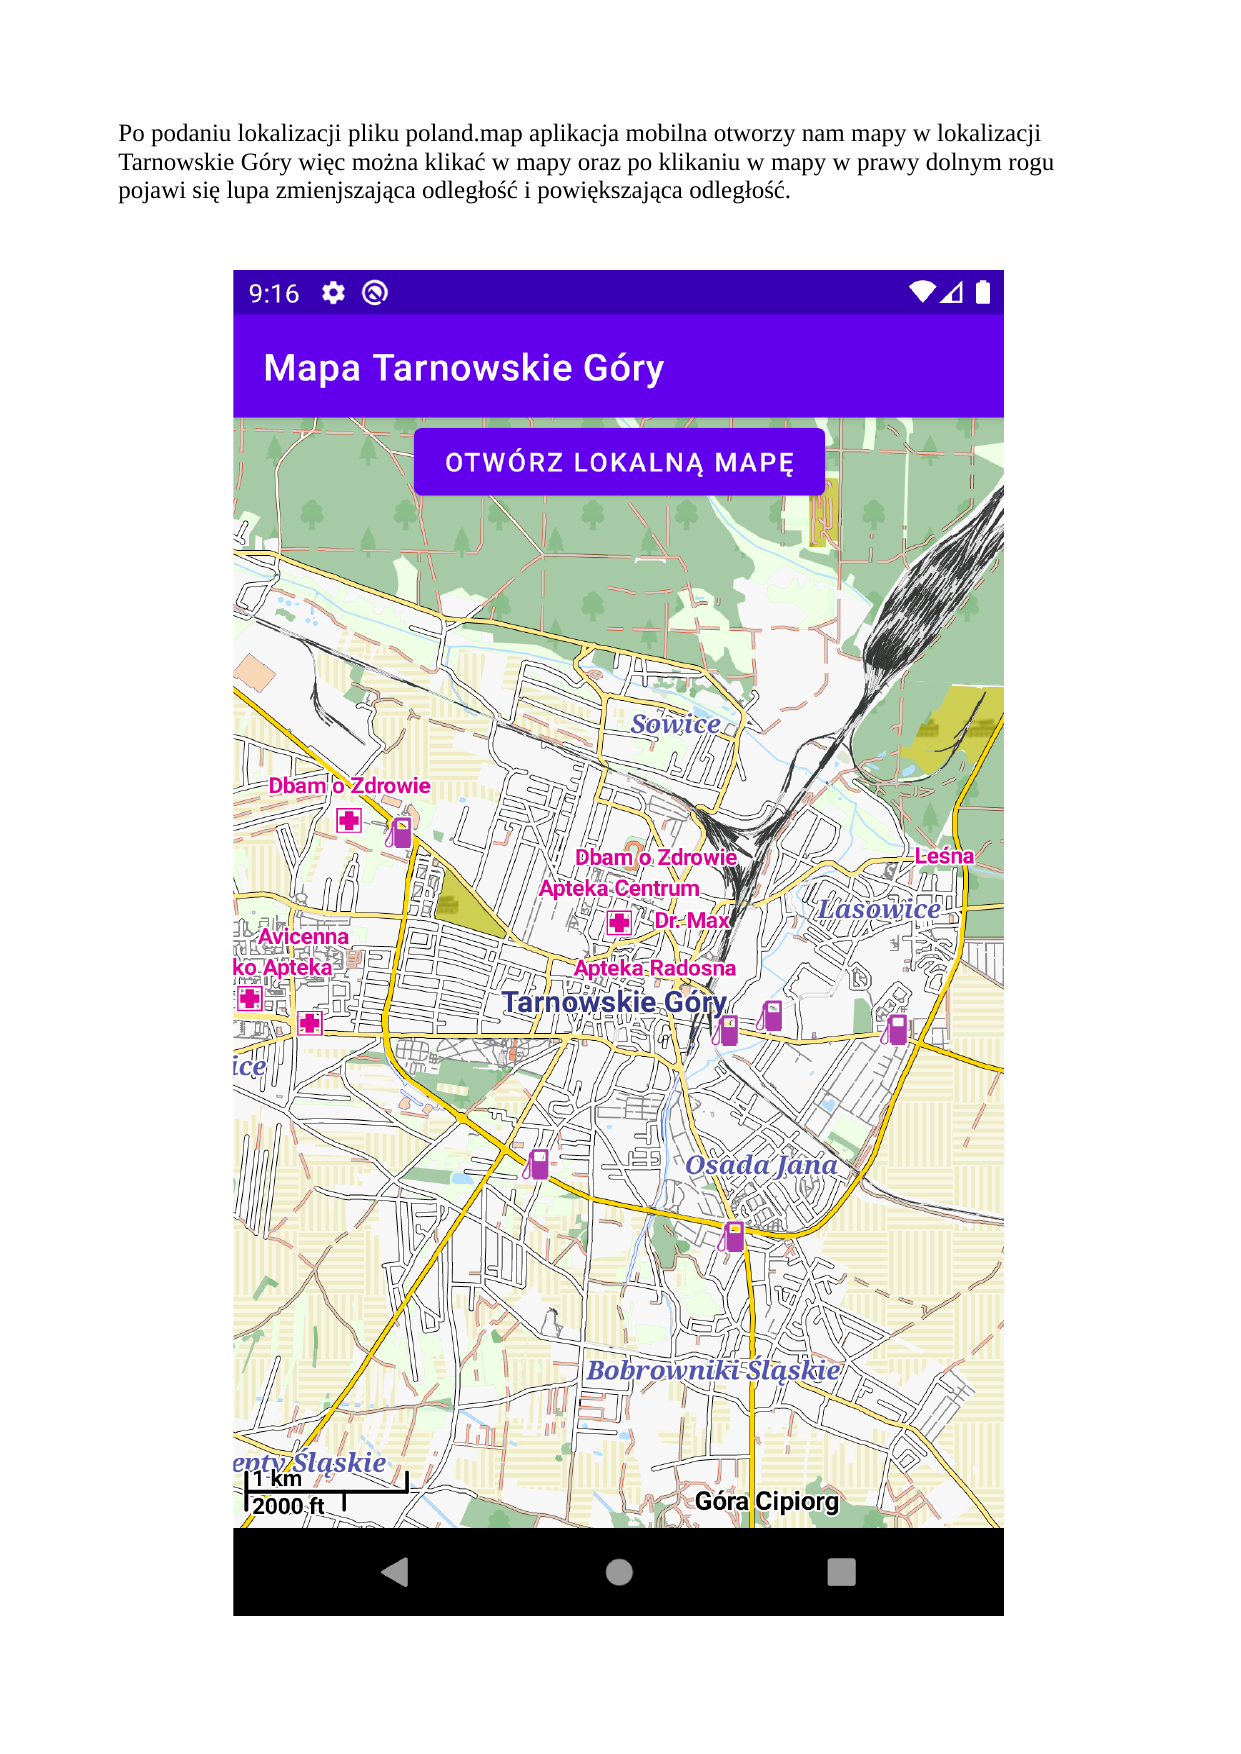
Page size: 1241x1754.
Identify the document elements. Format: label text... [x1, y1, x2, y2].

text Po podaniu lokalizacji pliku poland.map aplikacja mobilna otworzy nam mapy w lokalizacji Tarnowskie Góry więc można klikać w mapy oraz po klikaniu w mapy w prawy dolnym rogu pojawi się lupa zmienjszająca odległość i powiększająca odległość. [118, 118, 1122, 204]
picture [233, 270, 1004, 1616]
